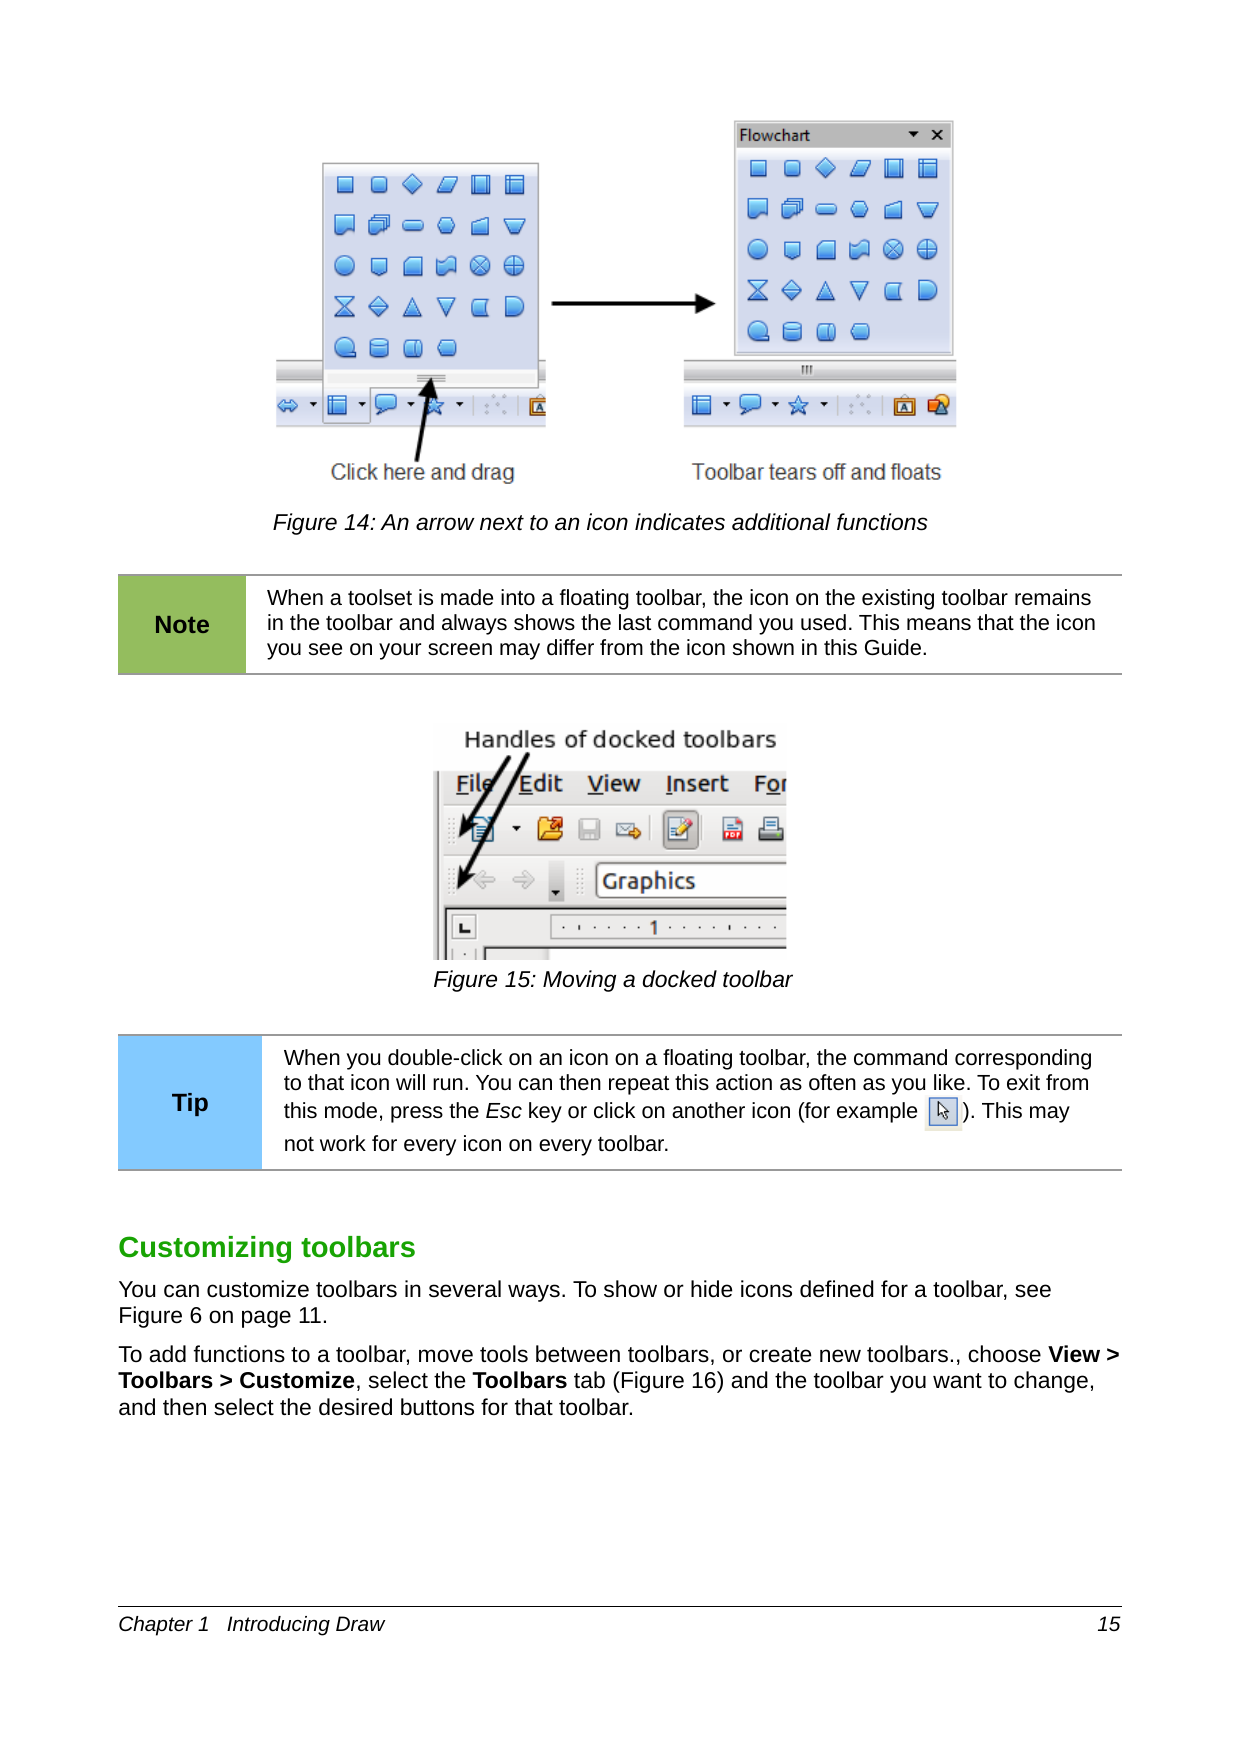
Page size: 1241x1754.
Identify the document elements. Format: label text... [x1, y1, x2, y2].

table_header When a toolset is made into a floating toolbar, the icon on the existing toolbar remains in the toolbar and always shows the last command you used. This means that the icon you see on your screen may differ from the icon shown in this Guide. [246, 576, 1122, 673]
subtitle Customizing toolbars [118, 1230, 1122, 1263]
picture [433, 723, 787, 960]
table_header When you double-click on an icon on a floating toolbar, the command corresponding to that icon will run. You can then repeat this action as often as you like. To exit from this mode, press the Esc key or click on another icon (for example ). This may not work for every icon on every toolbar. [262, 1036, 1122, 1169]
text Figure 14: An arrow next to an icon indicates additional functions [273, 509, 968, 535]
text Figure 15: Moving a docked toolbar [433, 966, 807, 992]
table_header Note [118, 576, 246, 673]
picture [924, 1095, 963, 1131]
picture [272, 118, 960, 503]
table_header Tip [118, 1036, 262, 1169]
text You can customize toolbars in several ways. To show or hide icons defined for a toolbar, see Figure 6 on page 11. [118, 1276, 1122, 1328]
text To add functions to a toolbar, move tools between toolbars, or create new toolbars., choose View > Toolbars > Customize, select the Toolbars tab (Figure 16) and the toolbar you want to change, and then select the desired buttons for that toolbar. [118, 1341, 1122, 1420]
